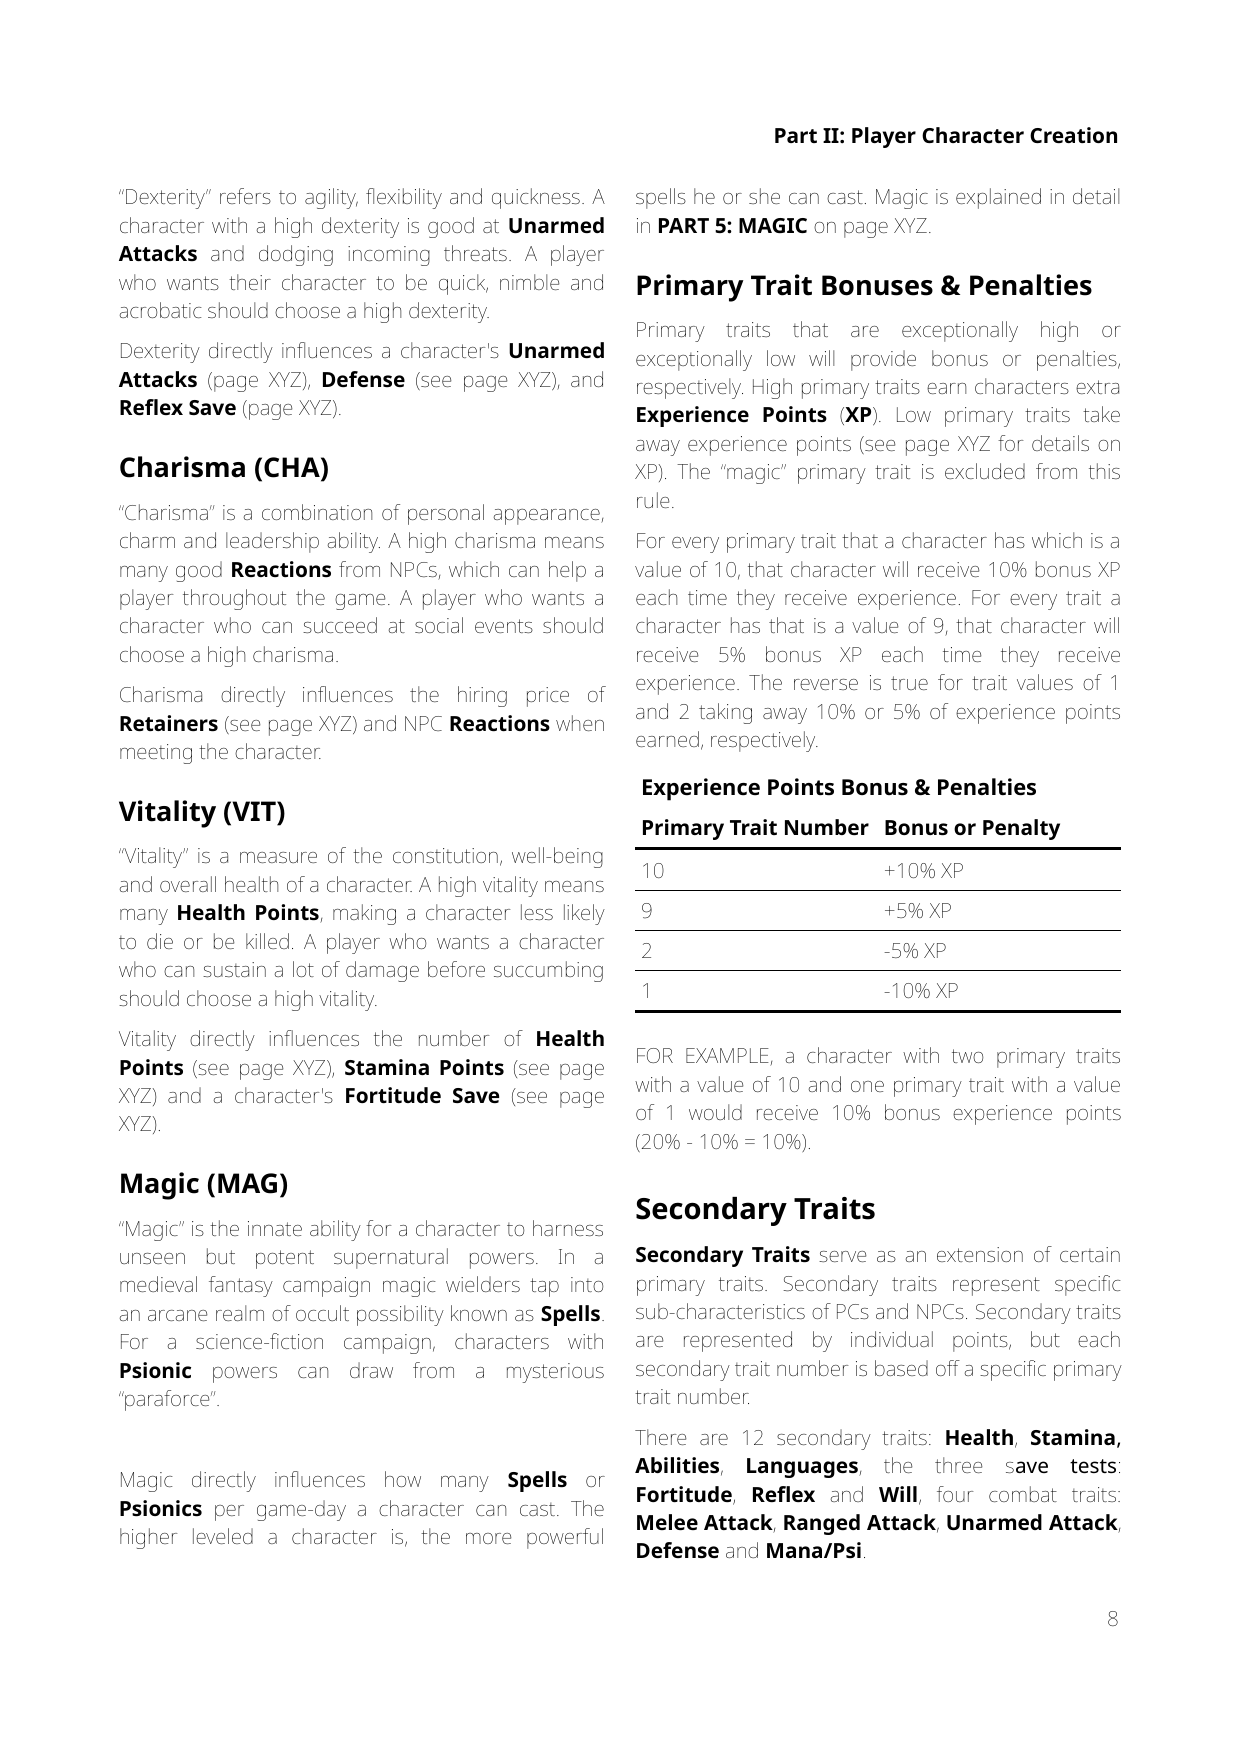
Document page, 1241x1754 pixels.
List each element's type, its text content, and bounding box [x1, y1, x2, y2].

text Primary traits that are exceptionally high or exceptionally low will provide bonus or penalties, respectively. High primary traits earn characters extra Experience Points (XP). Low primary traits take away experience points (see page XYZ for details on XP). The “magic” primary trait is excluded from this rule. [635, 315, 1122, 514]
text For every primary trait that a character has which is a value of 10, that character will receive 10% bonus XP each time they receive experience. For every trait a character has that is a value of 9, that character will receive 5% bonus XP each time they receive experience. The reverse is true for trait values of 1 and 2 taking away 10% or 5% of experience points earned, respectively. [635, 526, 1122, 754]
table_cell -5% XP [878, 931, 1121, 970]
text “Dexterity” refers to agility, flexibility and quickness. A character with a high dexterity is good at Unarmed Attacks and dodging incoming threats. A player who wants their character to be quick, nimble and acrobatic should choose a high dexterity. [118, 182, 605, 325]
text Vitality directly influences the number of Health Points (see page XYZ), Stamina Points (see page XYZ) and a character's Fortitude Save (see page XYZ). [118, 1024, 605, 1138]
text Vitality (VIT) [118, 793, 605, 829]
table_cell 9 [635, 891, 878, 930]
table_header Experience Points Bonus & Penalties [635, 766, 1121, 807]
text Magic directly influences how many Spells or Psionics per game-day a character can cast. The higher leveled a character is, the more powerful [118, 1465, 605, 1551]
text “Vitality” is a measure of the constitution, well-being and overall health of a character. A high vitality means many Health Points, making a character less likely to die or be killed. A player who wants a character who can sustain a lot of damage before succumbing should choose a high vitality. [118, 842, 605, 1012]
table_cell 2 [635, 931, 878, 970]
table_cell 1 [635, 971, 878, 1010]
text spells he or she can cast. Magic is explained in detail in PART 5: MAGIC on page XYZ. [635, 182, 1122, 239]
text Charisma (CHA) [118, 449, 605, 486]
text Secondary Traits serve as an extension of certain primary traits. Secondary traits represent specific sub-characteristics of PCs and NPCs. Secondary traits are represented by individual points, but each secondary trait number is based off a specific primary trait number. [635, 1240, 1122, 1411]
subtitle Secondary Traits [635, 1188, 1122, 1228]
table_cell +10% XP [878, 850, 1121, 890]
table_cell +5% XP [878, 891, 1121, 930]
text FOR EXAMPLE, a character with two primary traits with a value of 10 and one primary trait with a value of 1 would receive 10% bonus experience points (20% - 10% = 10%). [635, 1013, 1122, 1155]
text There are 12 secondary traits: Health, Stamina, Abilities, Languages, the three save tests: Fortitude, Reflex and Will, four combat traits: Melee Attack, Ranged Attack, Unarmed Attack, Defense and Mana/Psi. [635, 1423, 1122, 1565]
table_cell 10 [635, 850, 878, 890]
table_cell Primary Trait Number [635, 807, 878, 847]
text Charisma directly influences the hiring price of Retainers (see page XYZ) and NPC Reactions when meeting the character. [118, 680, 605, 766]
table_cell Bonus or Penalty [878, 807, 1121, 847]
text “Magic” is the innate ability for a character to harness unseen but potent supernatural powers. In a medieval fantasy campaign magic wielders tap into an arcane realm of occult possibility known as Spells. For a science-fiction campaign, characters with Psionic powers can draw from a mysterious “paraforce”. [118, 1214, 605, 1413]
text Dexterity directly influences a character's Unarmed Attacks (page XYZ), Defense (see page XYZ), and Reflex Save (page XYZ). [118, 337, 605, 422]
text Magic (MAG) [118, 1165, 605, 1202]
table_cell -10% XP [878, 971, 1121, 1010]
text “Charisma” is a combination of personal appearance, charm and leadership ability. A high charisma means many good Reactions from NPCs, which can help a player throughout the game. A player who wants a character who can succeed at social events should choose a high charisma. [118, 498, 605, 668]
text Primary Trait Bonuses & Penalties [635, 266, 1122, 303]
